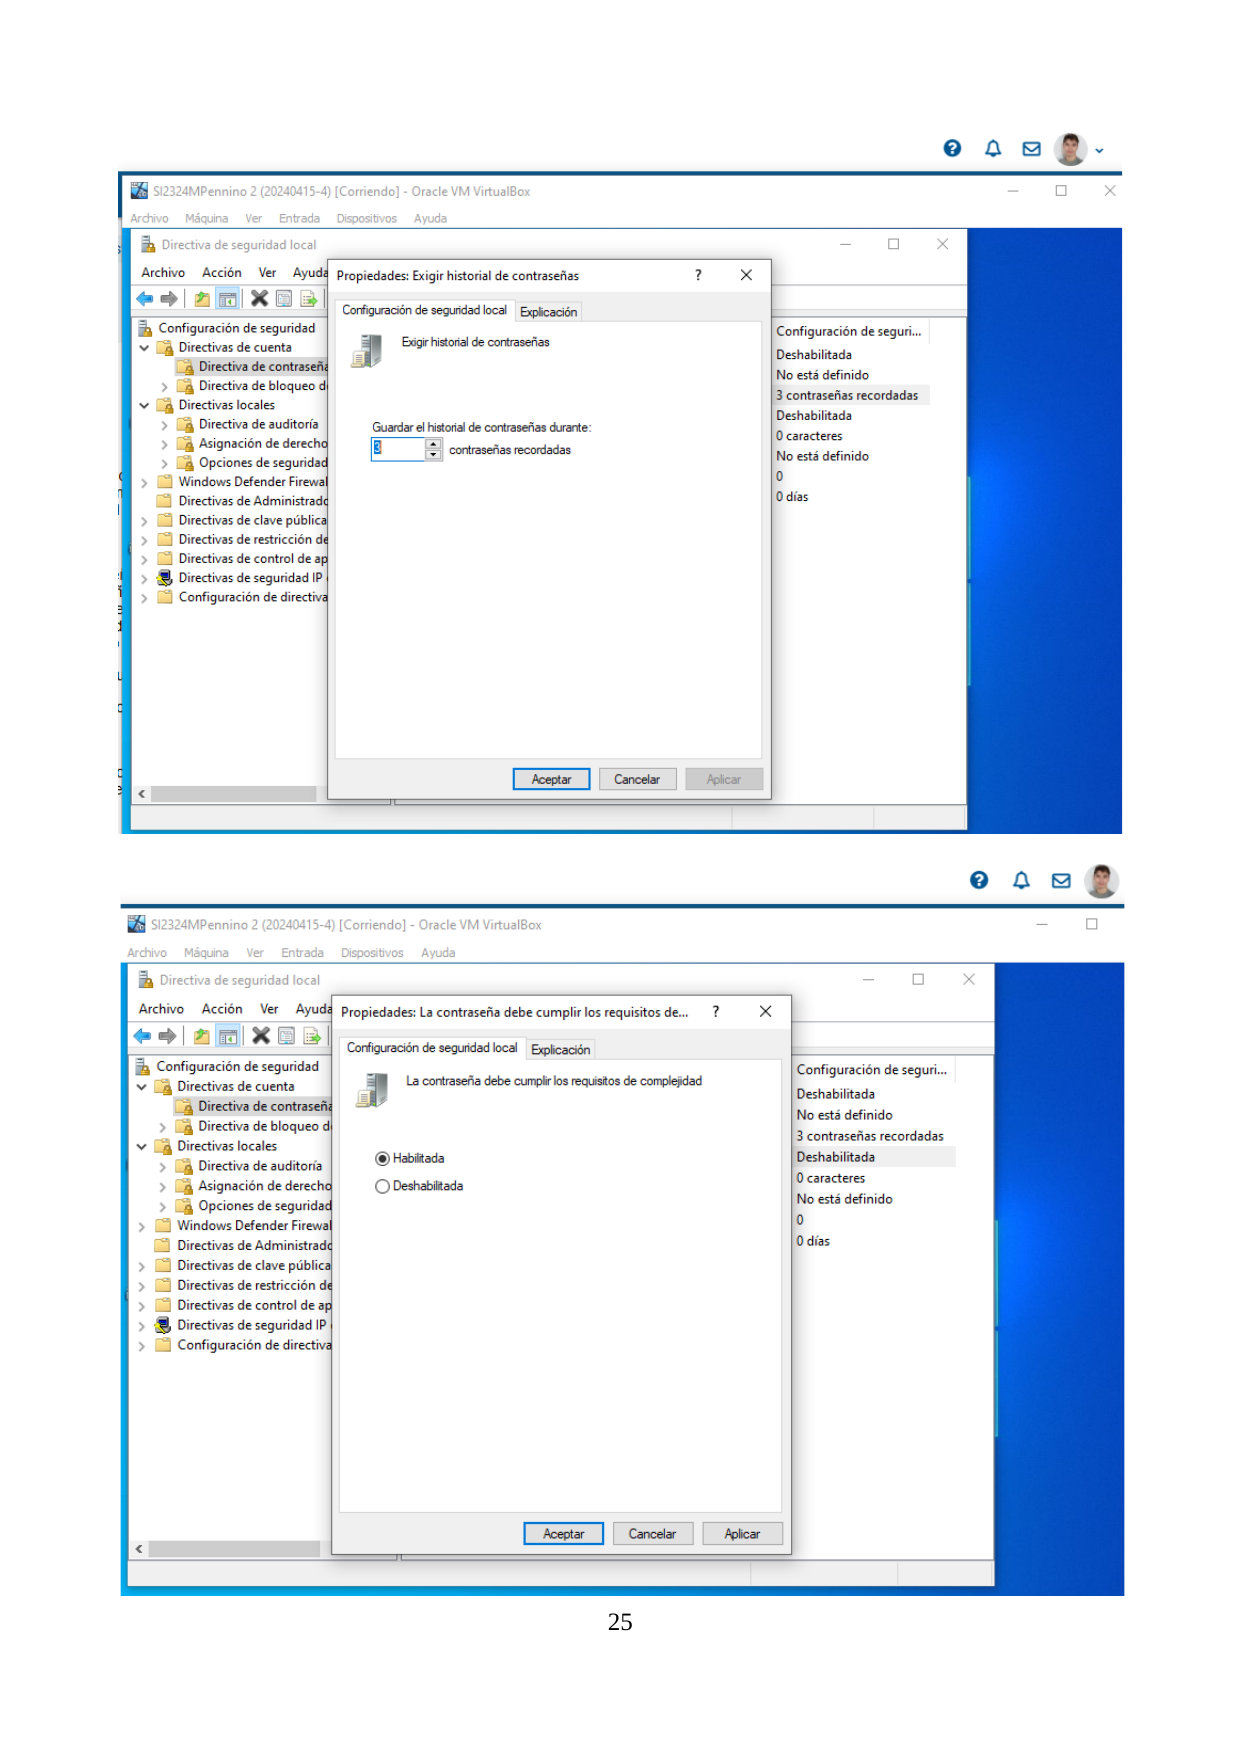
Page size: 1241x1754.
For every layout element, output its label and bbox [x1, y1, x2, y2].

picture [120, 851, 1125, 1596]
picture [118, 118, 1123, 834]
